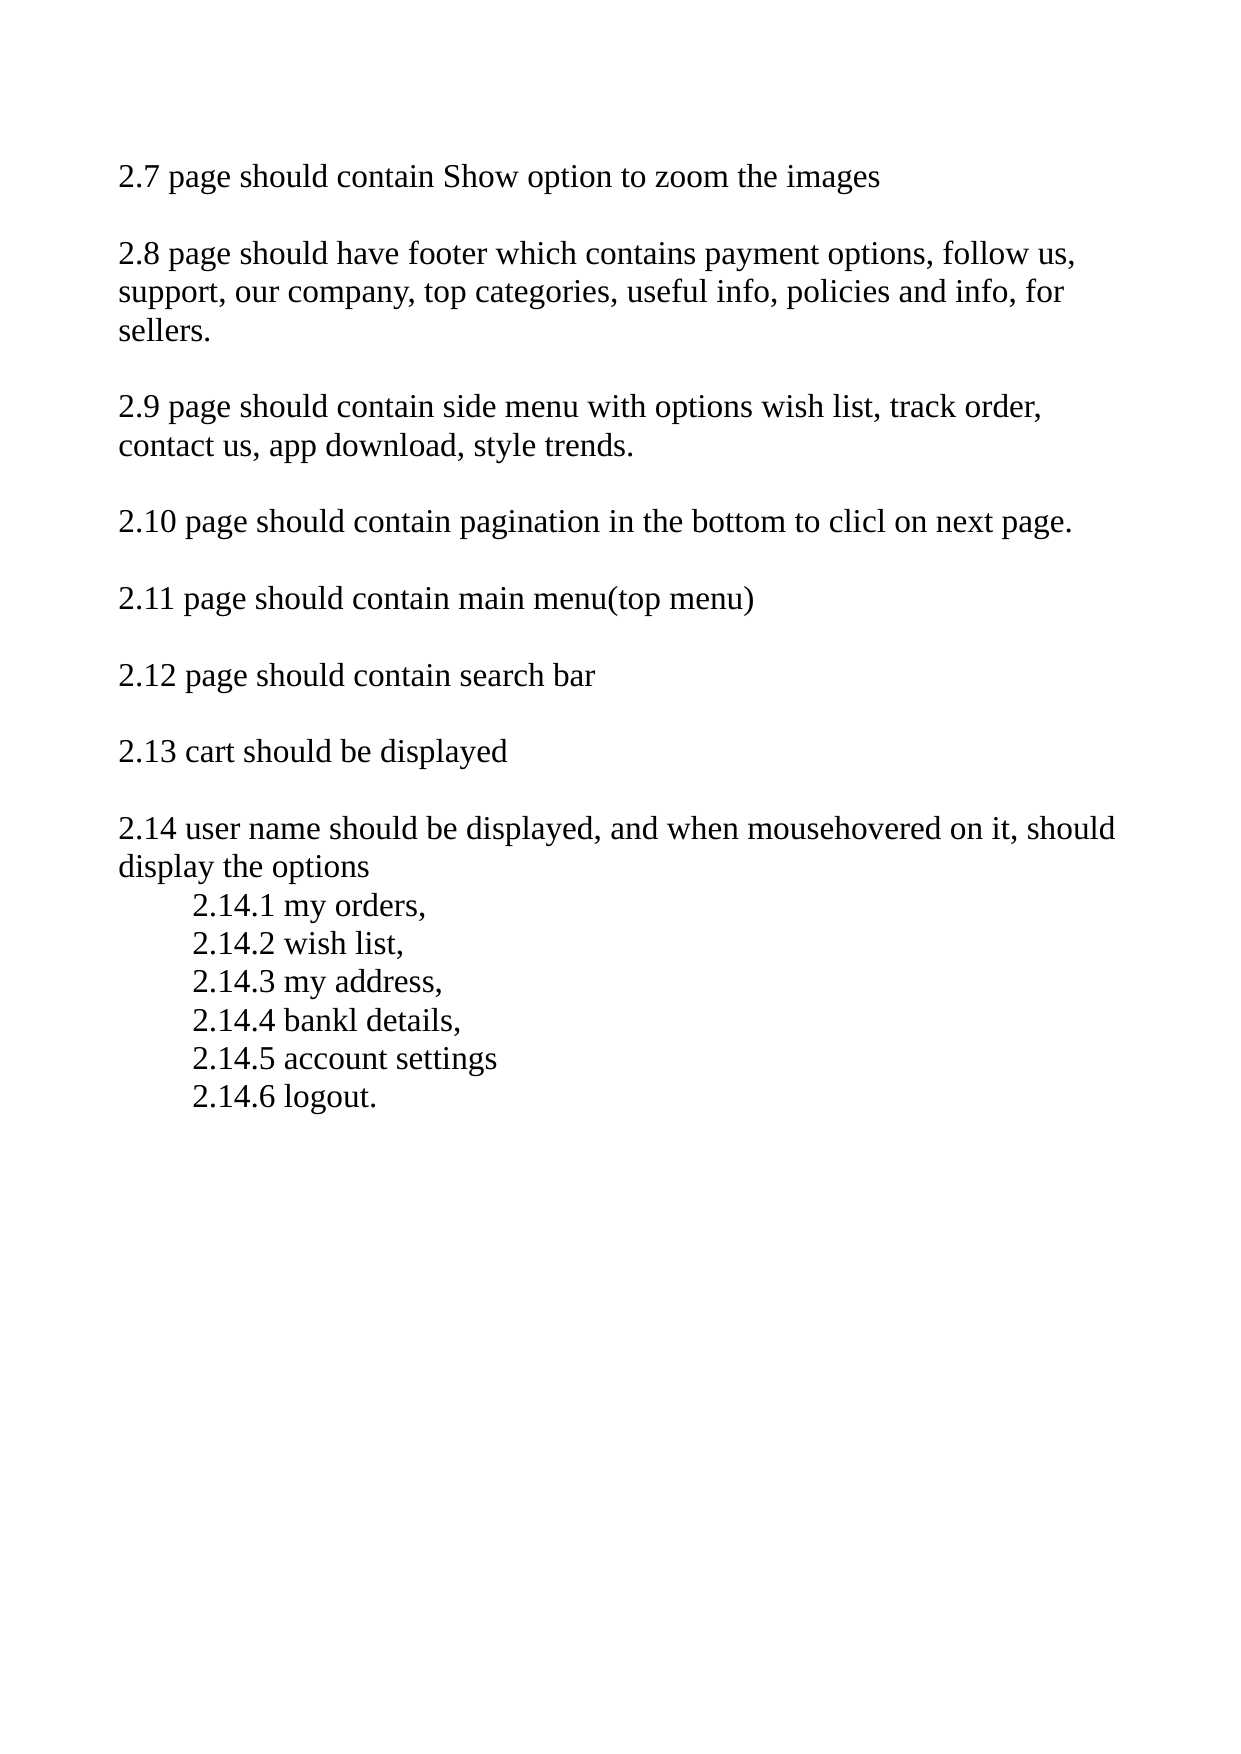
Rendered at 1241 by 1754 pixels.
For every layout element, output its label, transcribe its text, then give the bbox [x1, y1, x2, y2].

text 2.14.3 my address, [118, 961, 1122, 1000]
text 2.14 user name should be displayed, and when mousehovered on it, should display the options [118, 808, 1122, 885]
text 2.12 page should contain search bar [118, 655, 1122, 693]
text 2.14.2 wish list, [118, 923, 1122, 961]
text 2.13 cart should be displayed [118, 731, 1122, 770]
text 2.8 page should have footer which contains payment options, follow us, support, our company, top categories, useful info, policies and info, for sellers. [118, 233, 1122, 348]
text 2.11 page should contain main menu(top menu) [118, 578, 1122, 616]
text 2.14.6 logout. [118, 1076, 1122, 1115]
text 2.14.4 bankl details, [118, 1000, 1122, 1038]
text 2.9 page should contain side menu with options wish list, track order, contact us, app download, style trends. [118, 386, 1122, 463]
text 2.10 page should contain pagination in the bottom to clicl on next page. [118, 501, 1122, 540]
text 2.14.5 account settings [118, 1038, 1122, 1076]
text 2.14.1 my orders, [118, 885, 1122, 923]
text 2.7 page should contain Show option to zoom the images [118, 156, 1122, 195]
